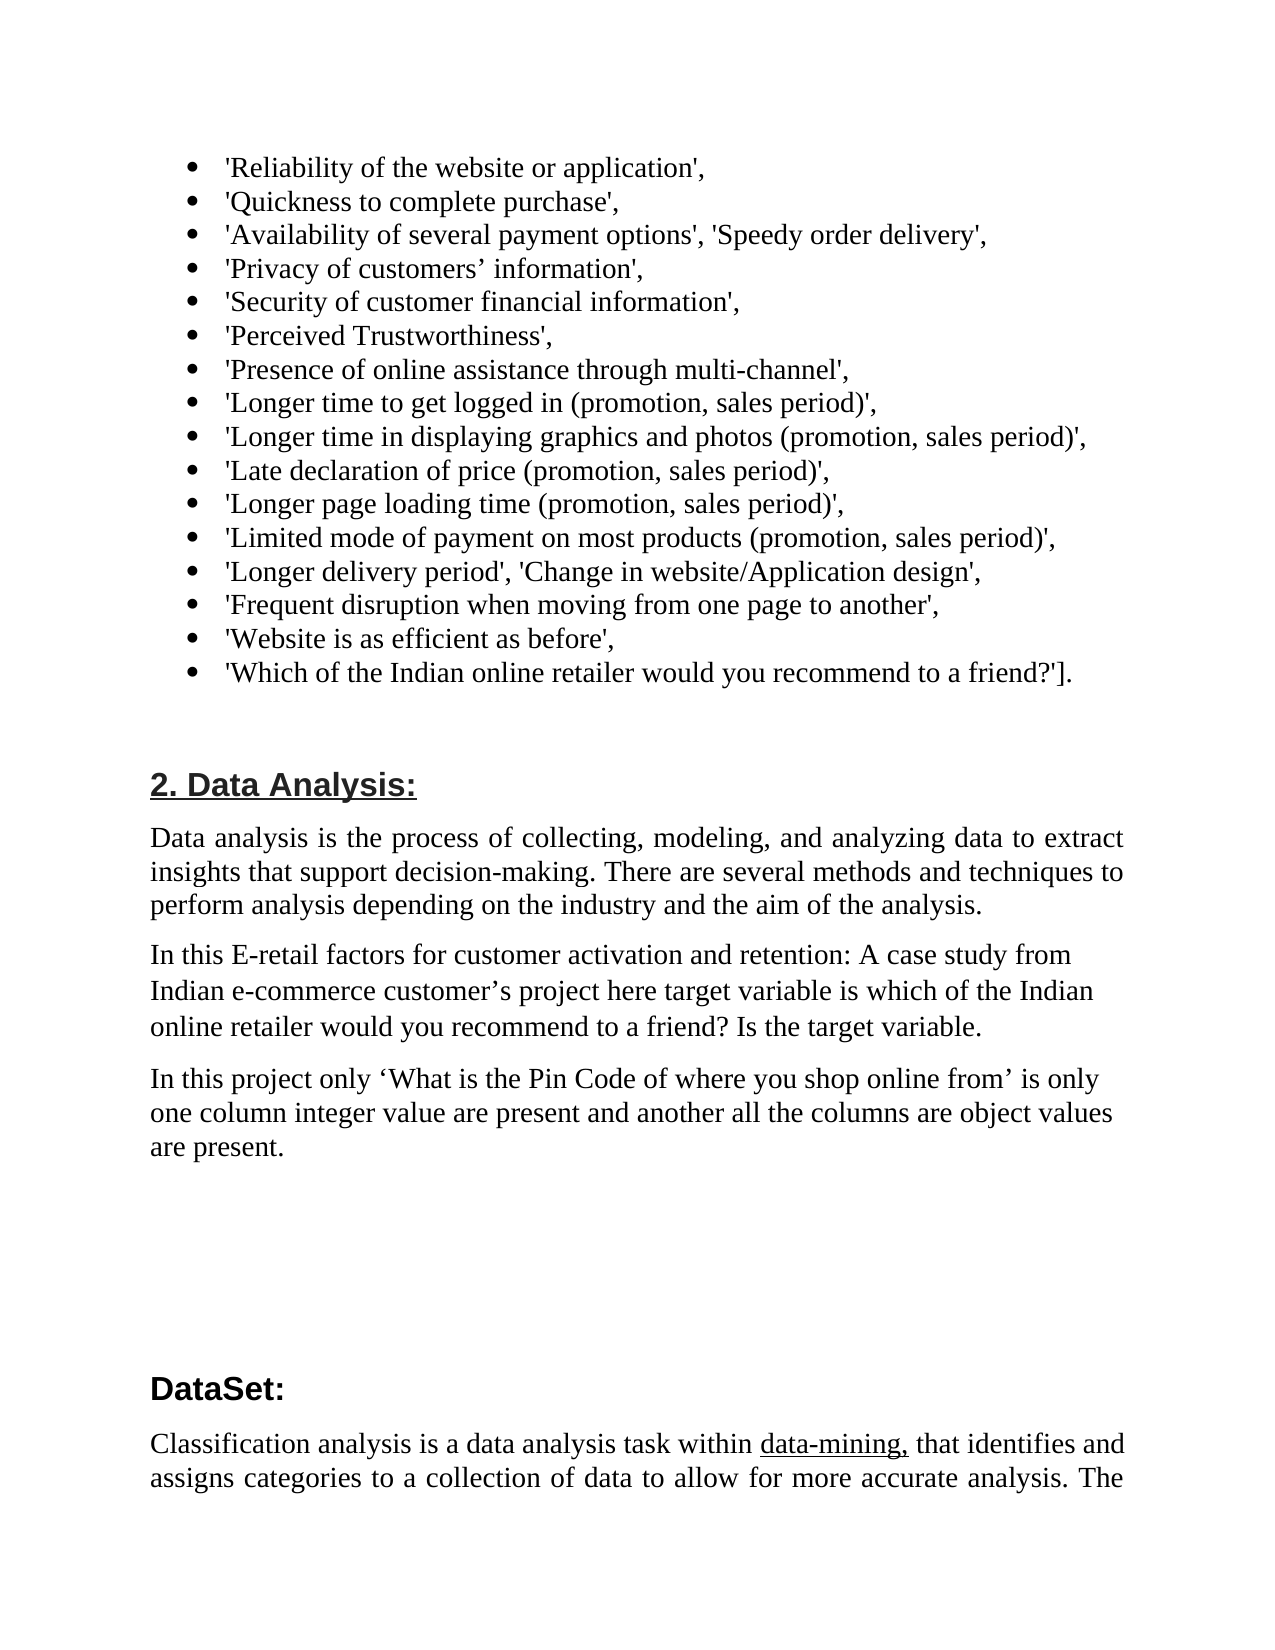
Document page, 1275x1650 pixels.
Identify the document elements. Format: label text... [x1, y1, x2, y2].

text DataSet: [150, 1369, 1125, 1407]
list 'Limited mode of payment on most products (promotion, sales period)', [187, 520, 1125, 554]
list 'Which of the Indian online retailer would you recommend to a friend?']. [187, 655, 1125, 688]
list 'Website is as efficient as before', [187, 621, 1125, 655]
list 'Quickness to complete purchase', [187, 184, 1125, 217]
list 'Longer time in displaying graphics and photos (promotion, sales period)', [187, 419, 1125, 453]
text Data analysis is the process of collecting, modeling, and analyzing data to extract insights that support decision-making. There are several methods and techniques to perform analysis depending on the industry and the aim of the analysis. [150, 820, 1125, 921]
list 'Security of customer financial information', [187, 284, 1125, 318]
text 2. Data Analysis: [150, 765, 1125, 803]
list 'Frequent disruption when moving from one page to another', [187, 587, 1125, 621]
list 'Perceived Trustworthiness', [187, 318, 1125, 352]
text In this project only ‘What is the Pin Code of where you shop online from’ is only one column integer value are present and another all the columns are object values are present. [150, 1062, 1125, 1162]
list 'Late declaration of price (promotion, sales period)', [187, 453, 1125, 486]
list 'Reliability of the website or application', [187, 150, 1125, 184]
list 'Longer delivery period', 'Change in website/Application design', [187, 554, 1125, 587]
list 'Presence of online assistance through multi-channel', [187, 352, 1125, 386]
list 'Longer time to get logged in (promotion, sales period)', [187, 386, 1125, 419]
list 'Longer page loading time (promotion, sales period)', [187, 486, 1125, 520]
list 'Privacy of customers’ information', [187, 251, 1125, 284]
text Classification analysis is a data analysis task within data-mining, that identifies and assigns categories to a collection of data to allow for more accurate analysis. The [150, 1427, 1125, 1494]
text In this E-retail factors for customer activation and retention: A case study from Indian e-commerce customer’s project here target variable is which of the Indian online retailer would you recommend to a friend? Is the target variable. [150, 937, 1125, 1043]
list 'Availability of several payment options', 'Speedy order delivery', [187, 217, 1125, 251]
